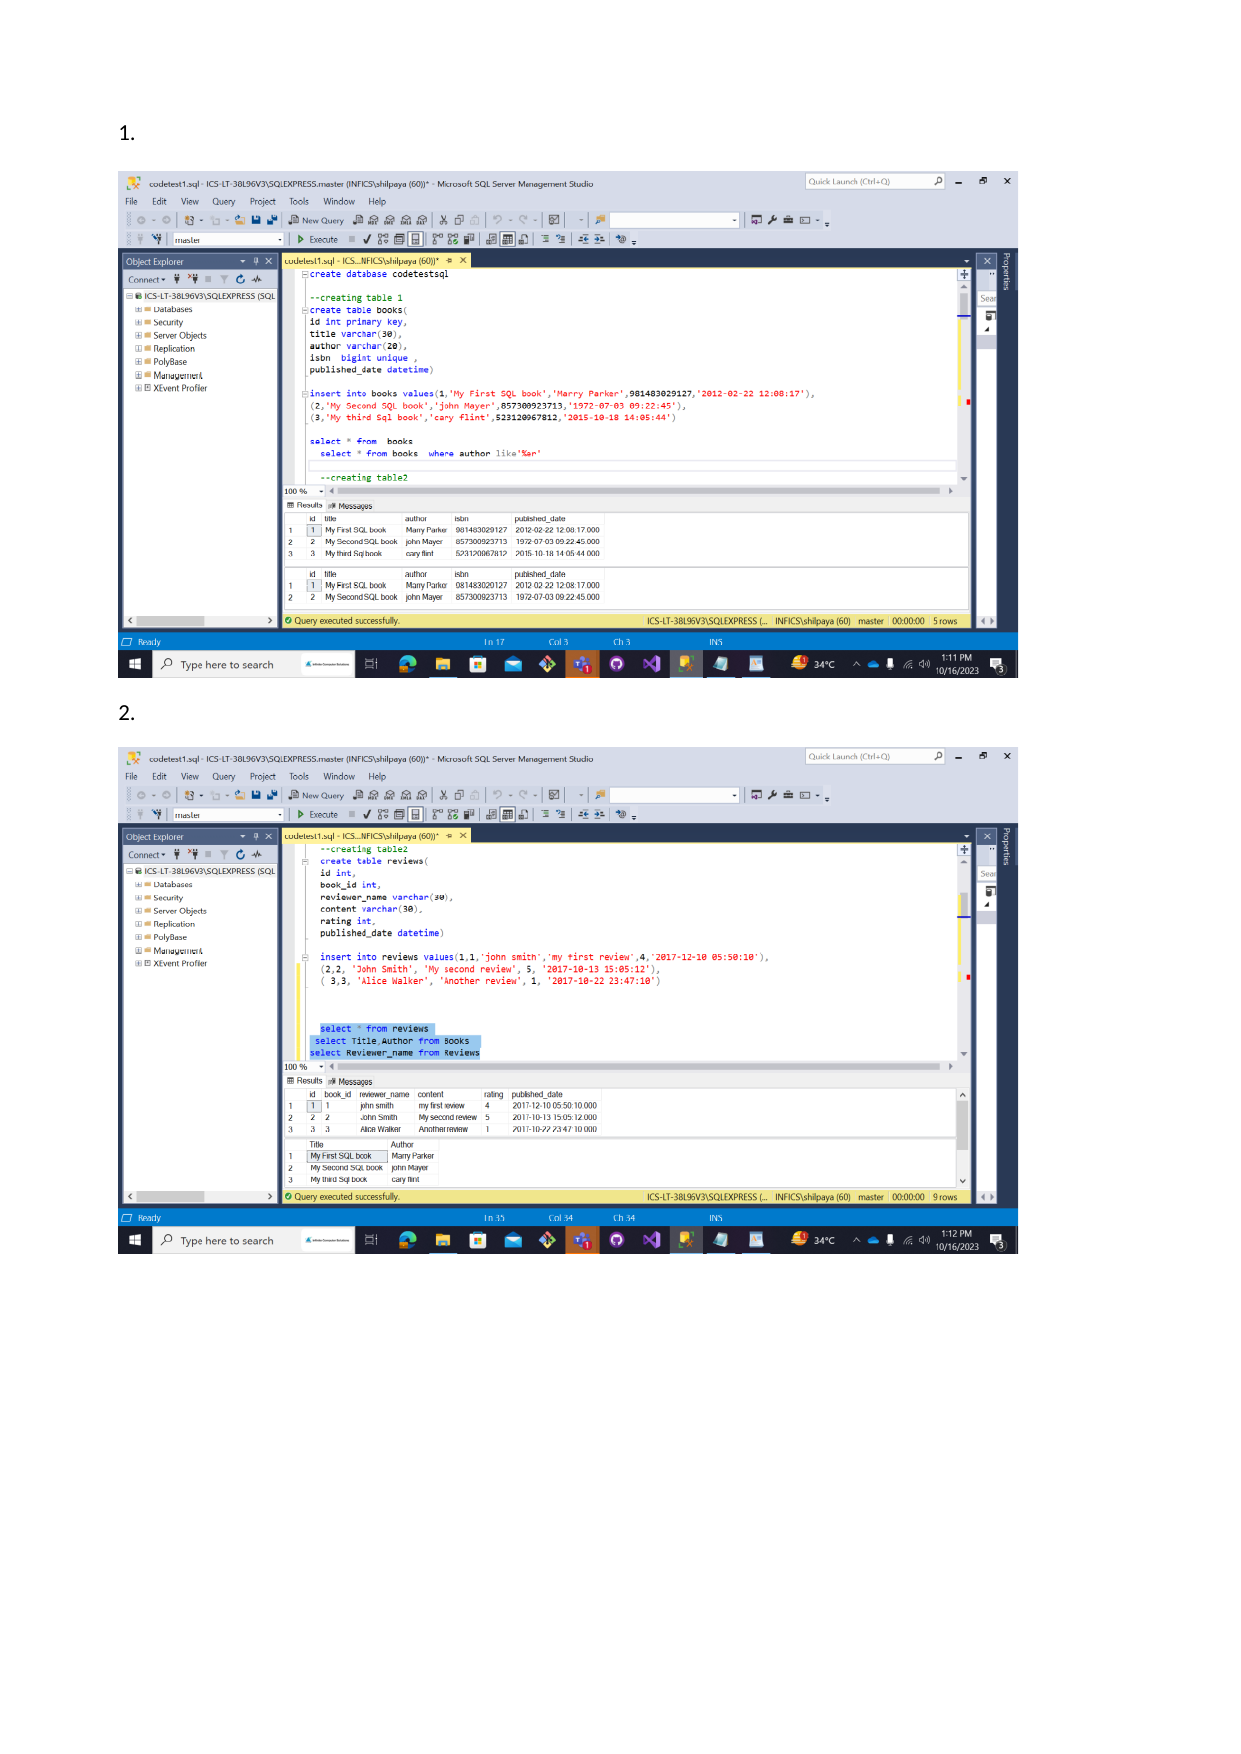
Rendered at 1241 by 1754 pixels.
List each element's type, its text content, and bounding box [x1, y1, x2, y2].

text 2. [118, 698, 1122, 726]
text 1. [118, 118, 1122, 146]
